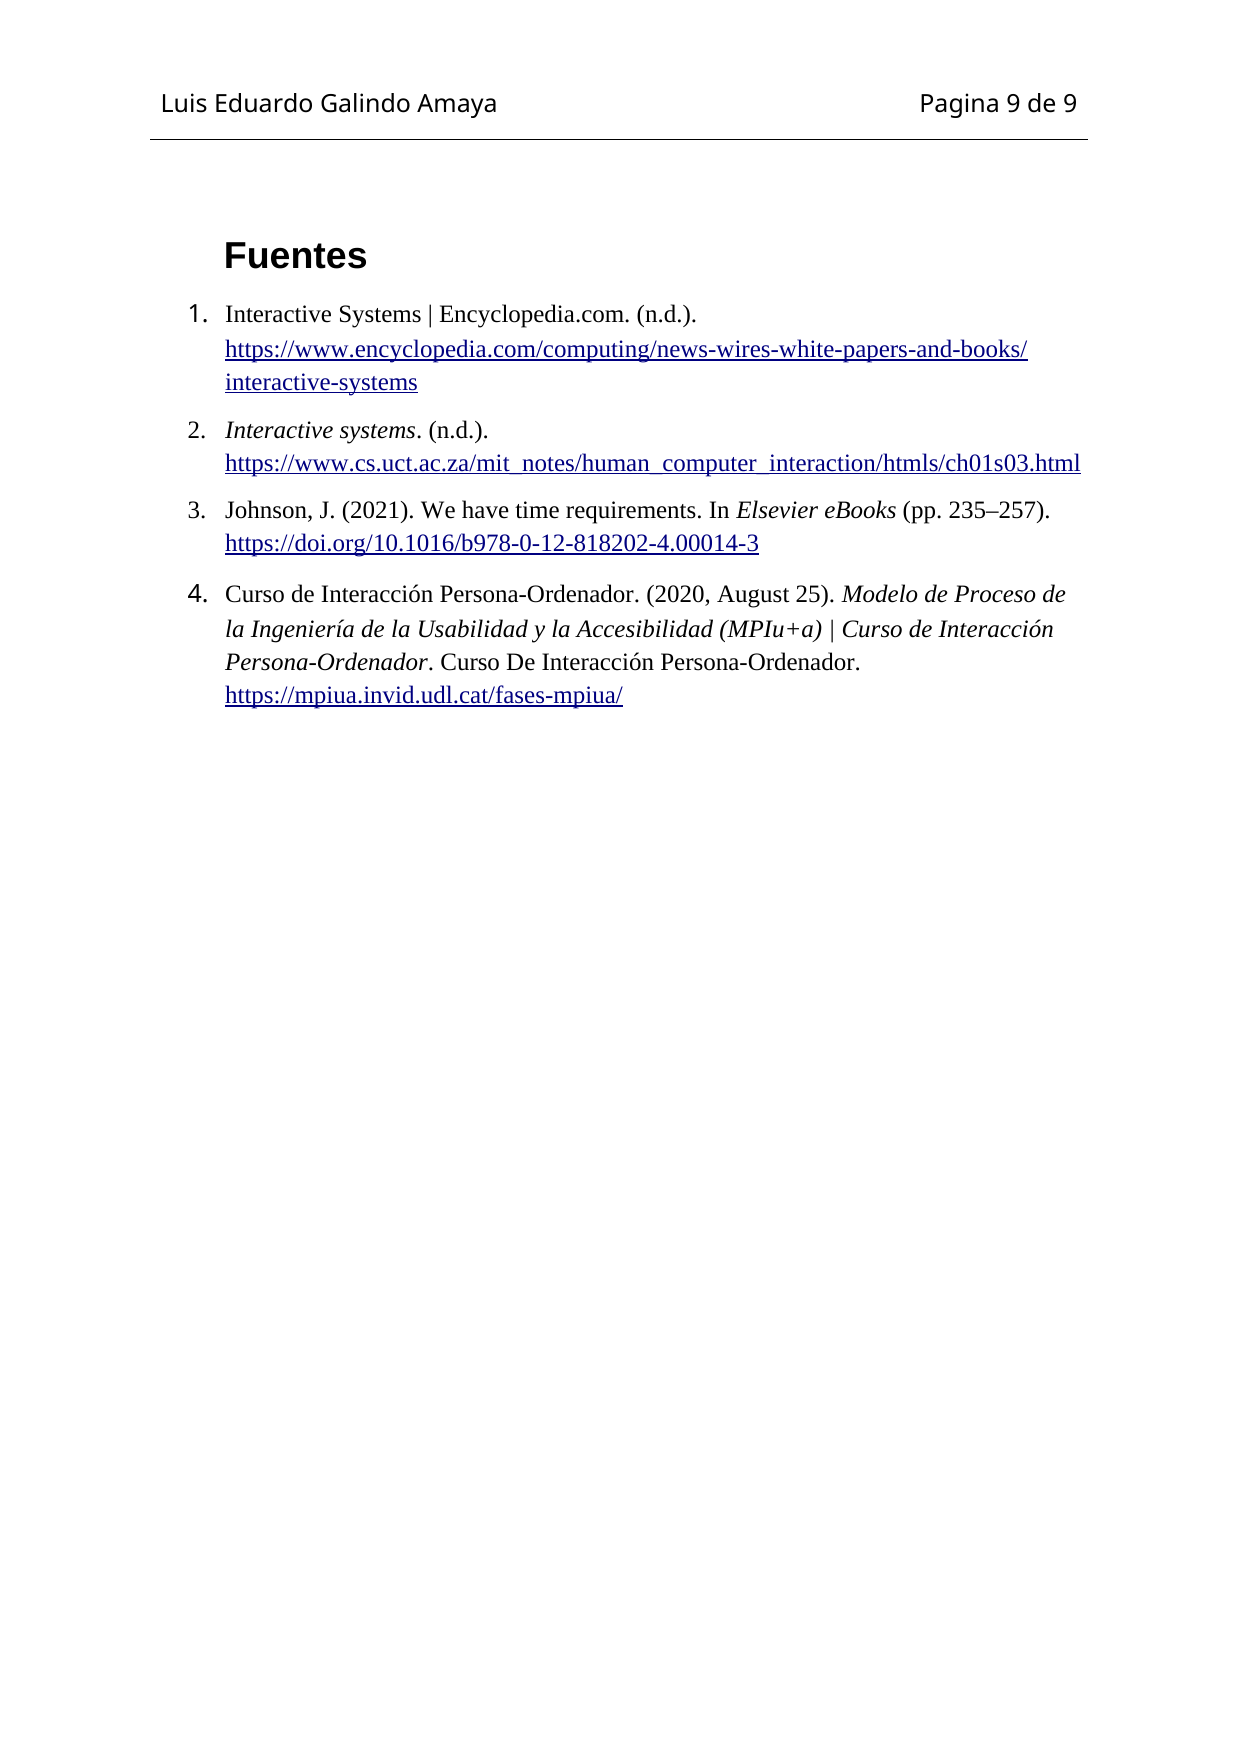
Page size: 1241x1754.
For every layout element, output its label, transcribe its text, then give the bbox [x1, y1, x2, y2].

list Johnson, J. (2021). We have time requirements. In Elsevier eBooks (pp. 235–257). https://doi.org/10.1016/b978-0-12-818202-4.00014-3 [187, 495, 1090, 557]
list Curso de Interacción Persona-Ordenador. (2020, August 25). Modelo de Proceso de la Ingeniería de la Usabilidad y la Accesibilidad (MPIu+a) | Curso de Interacción Persona-Ordenador. Curso De Interacción Persona-Ordenador. https://mpiua.invid.udl.cat/fases-mpiua/ [187, 576, 1090, 709]
list Interactive systems. (n.d.). https://www.cs.uct.ac.za/mit_notes/human_computer_interaction/htmls/ch01s03.html [187, 415, 1090, 476]
list Interactive Systems | Encyclopedia.com. (n.d.). https://www.encyclopedia.com/computing/news-wires-white-papers-and-books/interactive-systems [187, 296, 1090, 396]
subtitle Fuentes [150, 233, 1090, 276]
